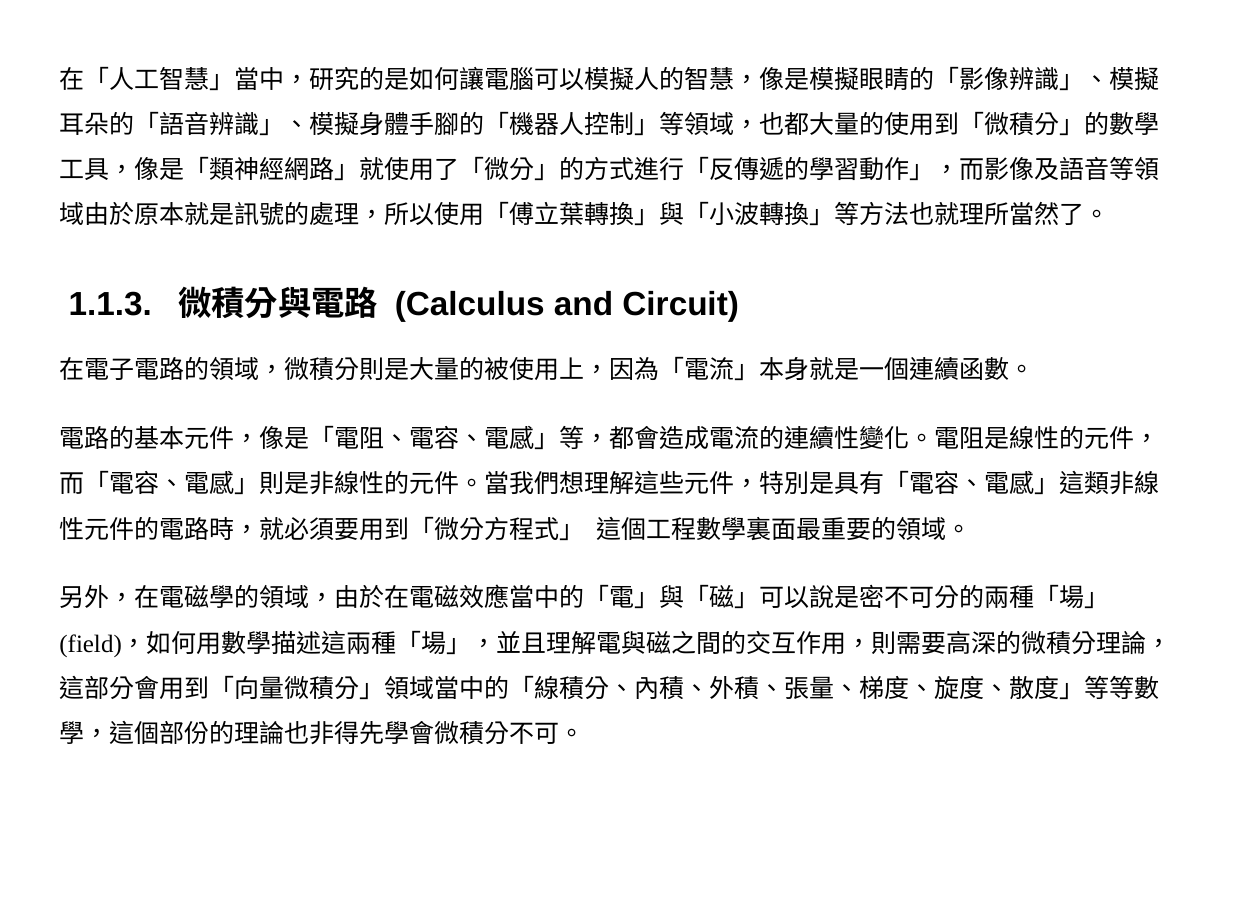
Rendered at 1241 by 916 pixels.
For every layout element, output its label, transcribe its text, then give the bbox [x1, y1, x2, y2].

text 電路的基本元件，像是「電阻、電容、電感」等，都會造成電流的連續性變化。電阻是線性的元件，而「電容、電感」則是非線性的元件。當我們想理解這些元件，特別是具有「電容、電感」這類非線性元件的電路時，就必須要用到「微分方程式」 這個工程數學裏面最重要的領域。 [59, 418, 1181, 545]
text 在「人工智慧」當中，研究的是如何讓電腦可以模擬人的智慧，像是模擬眼睛的「影像辨識」、模擬耳朵的「語音辨識」、模擬身體手腳的「機器人控制」等領域，也都大量的使用到「微積分」的數學工具，像是「類神經網路」就使用了「微分」的方式進行「反傳遞的學習動作」，而影像及語音等領域由於原本就是訊號的處理，所以使用「傅立葉轉換」與「小波轉換」等方法也就理所當然了。 [59, 59, 1181, 231]
subtitle 微積分與電路 (Calculus and Circuit) [59, 277, 1181, 325]
text 另外，在電磁學的領域，由於在電磁效應當中的「電」與「磁」可以說是密不可分的兩種「場」(field)，如何用數學描述這兩種「場」，並且理解電與磁之間的交互作用，則需要高深的微積分理論，這部分會用到「向量微積分」領域當中的「線積分、內積、外積、張量、梯度、旋度、散度」等等數學，這個部份的理論也非得先學會微積分不可。 [59, 578, 1181, 750]
text 在電子電路的領域，微積分則是大量的被使用上，因為「電流」本身就是一個連續函數。 [59, 349, 1181, 386]
